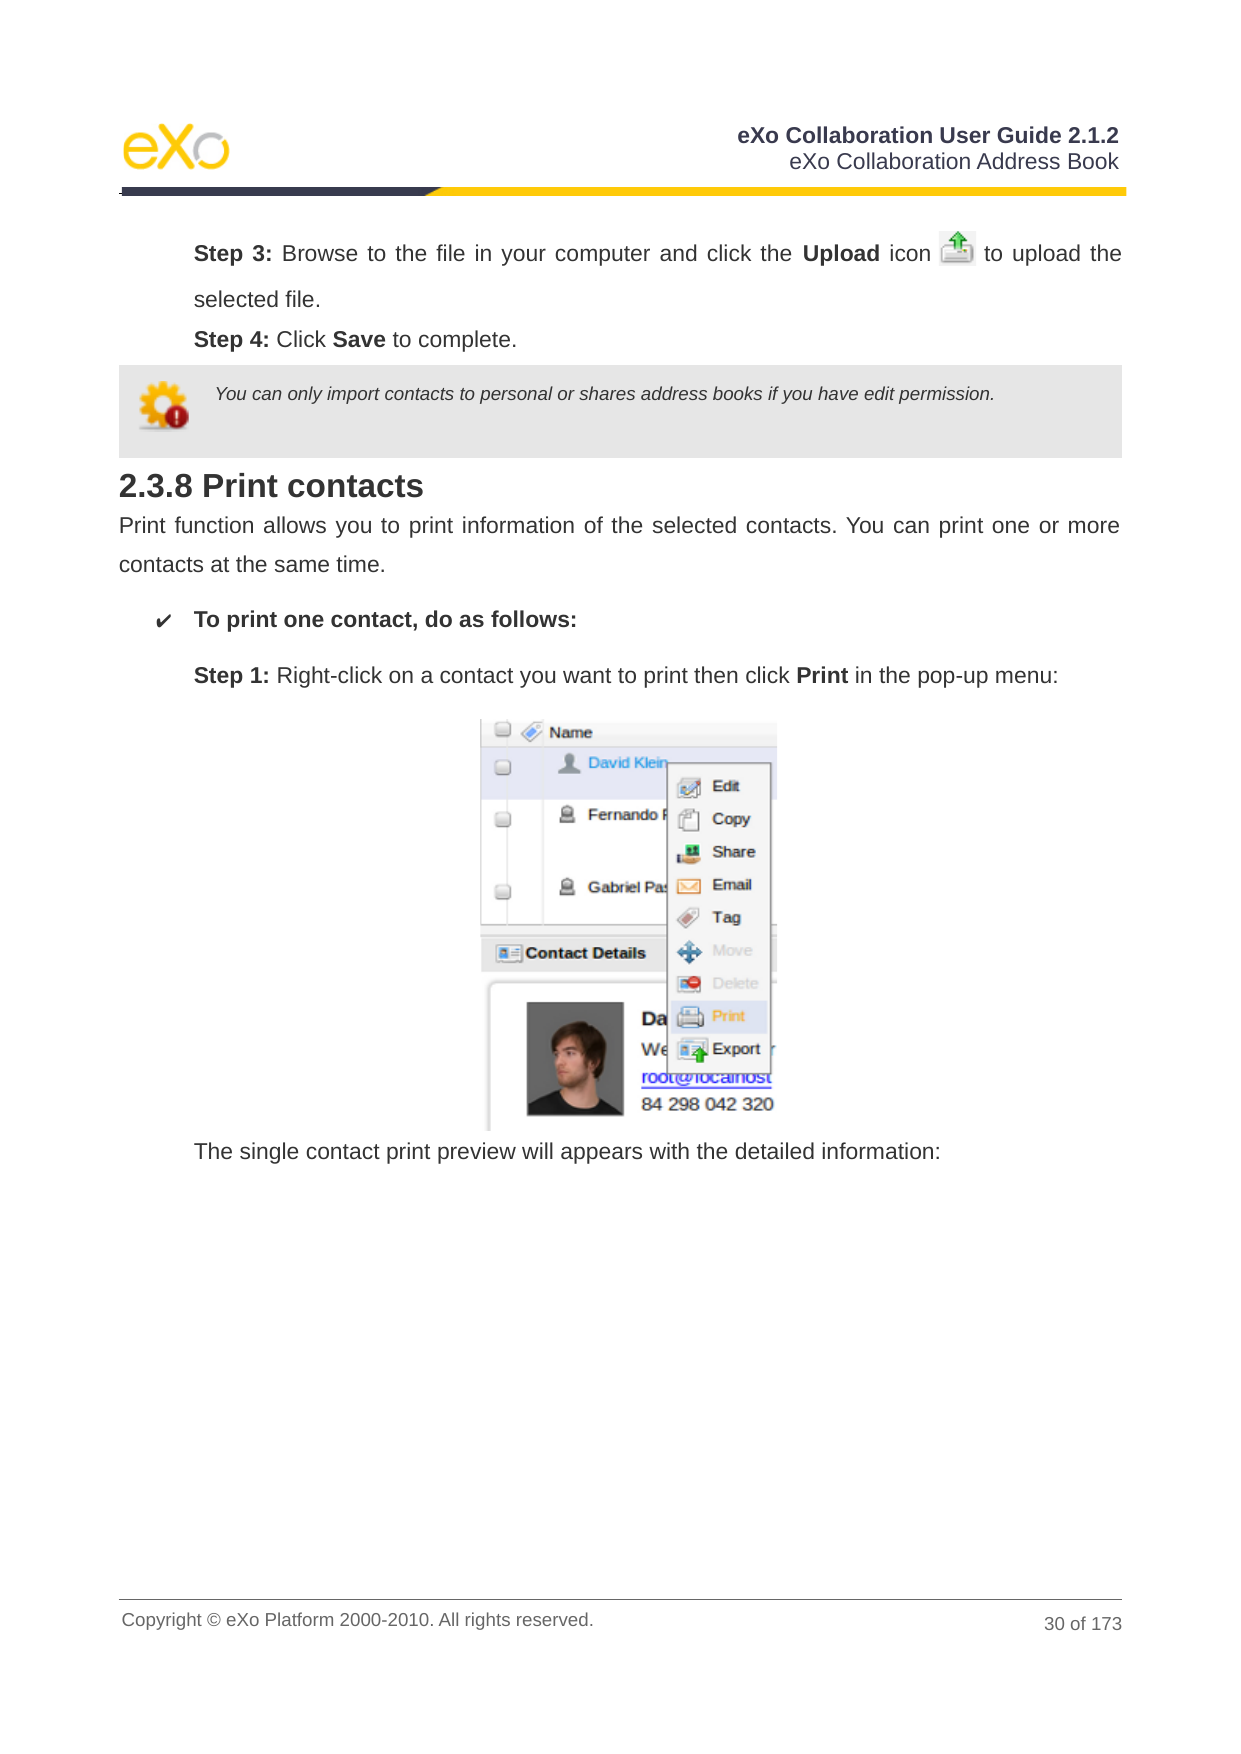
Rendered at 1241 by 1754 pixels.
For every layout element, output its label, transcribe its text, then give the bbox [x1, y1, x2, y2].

table_header You can only import contacts to personal or shares address books if you have edit permission. [209, 365, 1122, 458]
picture [138, 381, 189, 432]
list Step 3: Browse to the file in your computer and click the Upload iconto upload the selected file. [156, 223, 1122, 312]
table_header [119, 365, 209, 458]
picture [938, 231, 977, 266]
subtitle Print contacts [118, 466, 1122, 504]
picture [480, 719, 778, 1131]
list The single contact print preview will appears with the detailed information: [156, 704, 1122, 1164]
picture [123, 123, 230, 170]
picture [121, 187, 1127, 196]
list To print one contact, do as follows: [156, 606, 1122, 632]
list Step 1: Right-click on a contact you want to print then click Print in the pop-up menu: [156, 662, 1122, 689]
text Print function allows you to print information of the selected contacts. You can print one or more contacts at the same time. [118, 512, 1122, 578]
list Step 4: Click Save to complete. [156, 326, 1122, 352]
